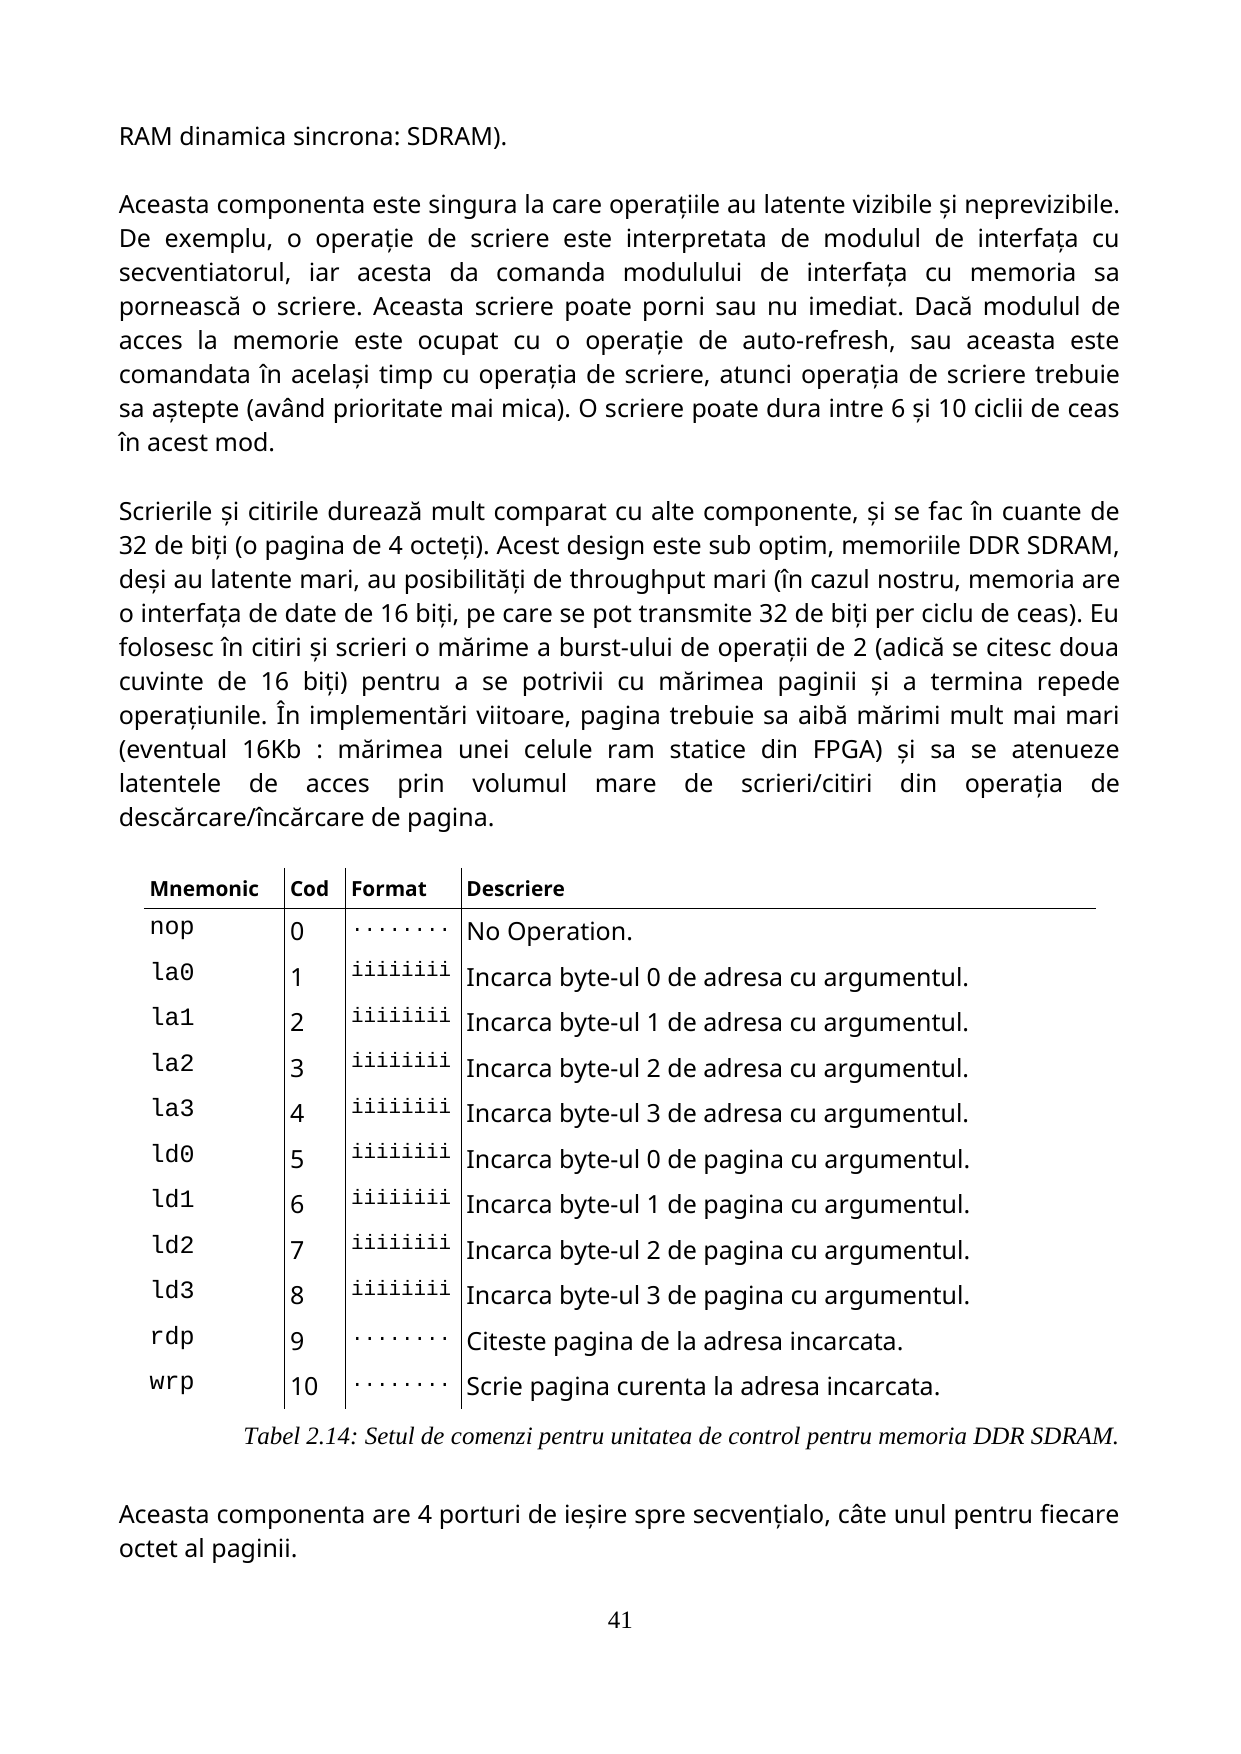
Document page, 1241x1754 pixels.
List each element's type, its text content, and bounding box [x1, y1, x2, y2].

table_cell iiiiiiii [346, 1181, 461, 1227]
table_header Descriere [462, 868, 1096, 908]
table_cell Incarca byte-ul 0 de pagina cu argumentul. [462, 1136, 1096, 1181]
table_cell Incarca byte-ul 2 de adresa cu argumentul. [462, 1045, 1096, 1090]
table_cell 6 [285, 1181, 345, 1227]
table_header Format [346, 868, 461, 908]
table_cell Scrie pagina curenta la adresa incarcata. [462, 1363, 1096, 1409]
table_cell ld0 [144, 1136, 284, 1181]
table_cell Incarca byte-ul 3 de adresa cu argumentul. [462, 1090, 1096, 1136]
text Tabel 2.14: Setul de comenzi pentru unitatea de control pentru memoria DDR SDRAM. [118, 1421, 1122, 1450]
table_cell iiiiiiii [346, 1272, 461, 1318]
table_cell la2 [144, 1045, 284, 1090]
table_cell iiiiiiii [346, 1227, 461, 1272]
table_cell Incarca byte-ul 1 de pagina cu argumentul. [462, 1181, 1096, 1227]
table_header Cod [285, 868, 345, 908]
table_cell ........ [346, 1318, 461, 1363]
table_cell ........ [346, 909, 461, 953]
table_cell rdp [144, 1318, 284, 1363]
table_header Mnemonic [144, 868, 284, 908]
table_cell Incarca byte-ul 0 de adresa cu argumentul. [462, 954, 1096, 999]
table_cell 1 [285, 954, 345, 999]
table_cell 0 [285, 909, 345, 953]
table_cell wrp [144, 1363, 284, 1409]
table_cell iiiiiiii [346, 954, 461, 999]
table_cell 10 [285, 1363, 345, 1409]
table_cell la0 [144, 954, 284, 999]
table_cell Incarca byte-ul 1 de adresa cu argumentul. [462, 999, 1096, 1044]
text Scrierile și citirile durează mult comparat cu alte componente, și se fac în cuante de 32 de biți (o pagina de 4 octeți). Acest design este sub optim, memoriile DDR SDRAM, deși au latente mari, au posibilități de throughput mari (în cazul nostru, memoria are o interfața de date de 16 biți, pe care se pot transmite 32 de biți per ciclu de ceas). Eu folosesc în citiri și scrieri o mărime a burst-ului de operații de 2 (adică se citesc doua cuvinte de 16 biți) pentru a se potrivii cu mărimea paginii și a termina repede operațiunile. În implementări viitoare, pagina trebuie sa aibă mărimi mult mai mari (eventual 16Kb : mărimea unei celule ram statice din FPGA) și sa se atenueze latentele de acces prin volumul mare de scrieri/citiri din operația de descărcare/încărcare de pagina. [118, 493, 1122, 834]
table_cell 7 [285, 1227, 345, 1272]
table_cell 8 [285, 1272, 345, 1318]
table_cell 9 [285, 1318, 345, 1363]
table_cell la1 [144, 999, 284, 1044]
table_cell ........ [346, 1363, 461, 1409]
table_cell Citeste pagina de la adresa incarcata. [462, 1318, 1096, 1363]
table_cell iiiiiiii [346, 999, 461, 1044]
table_cell nop [144, 909, 284, 953]
table_cell la3 [144, 1090, 284, 1136]
text RAM dinamica sincrona: SDRAM). [118, 118, 1122, 153]
table_cell iiiiiiii [346, 1136, 461, 1181]
table_cell ld3 [144, 1272, 284, 1318]
table_cell Incarca byte-ul 3 de pagina cu argumentul. [462, 1272, 1096, 1318]
table_cell 4 [285, 1090, 345, 1136]
table_cell Incarca byte-ul 2 de pagina cu argumentul. [462, 1227, 1096, 1272]
table_cell ld1 [144, 1181, 284, 1227]
table_cell iiiiiiii [346, 1090, 461, 1136]
table_cell 5 [285, 1136, 345, 1181]
table_cell 2 [285, 999, 345, 1044]
table_cell No Operation. [462, 909, 1096, 953]
table_cell iiiiiiii [346, 1045, 461, 1090]
table_cell ld2 [144, 1227, 284, 1272]
text Aceasta componenta are 4 porturi de ieșire spre secvențialo, câte unul pentru fiecare octet al paginii. [118, 1496, 1122, 1564]
table_cell 3 [285, 1045, 345, 1090]
text Aceasta componenta este singura la care operațiile au latente vizibile și neprevizibile. De exemplu, o operație de scriere este interpretata de modulul de interfața cu secventiatorul, iar acesta da comanda modulului de interfața cu memoria sa pornească o scriere. Aceasta scriere poate porni sau nu imediat. Dacă modulul de acces la memorie este ocupat cu o operație de auto-refresh, sau aceasta este comandata în același timp cu operația de scriere, atunci operația de scriere trebuie sa aștepte (având prioritate mai mica). O scriere poate dura intre 6 și 10 ciclii de ceas în acest mod. [118, 187, 1122, 459]
